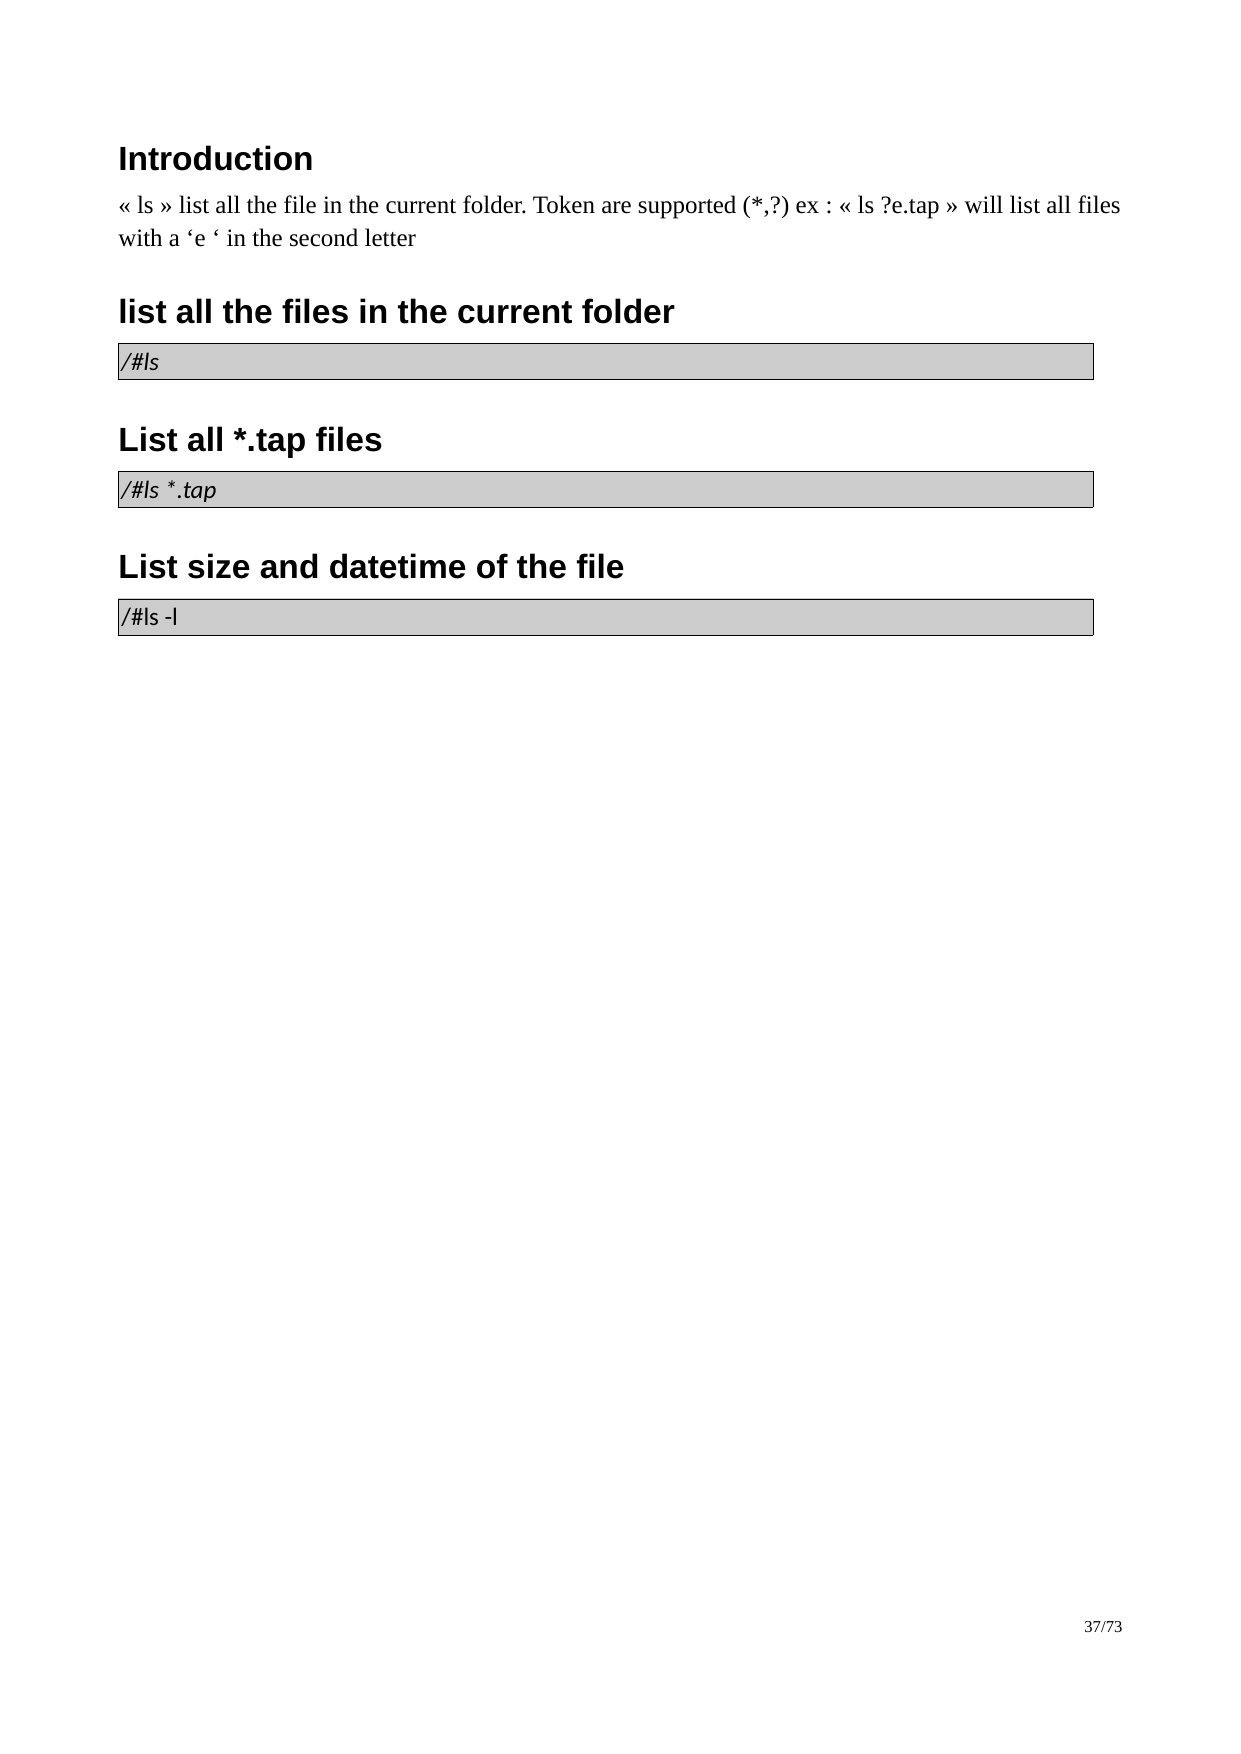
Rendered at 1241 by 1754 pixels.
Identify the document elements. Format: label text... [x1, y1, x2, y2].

subtitle Introduction [118, 139, 1122, 178]
subtitle List all *.tap files [118, 419, 1122, 458]
text /#ls [119, 344, 1093, 379]
subtitle List size and datetime of the file [118, 547, 1122, 586]
text /#ls *.tap [119, 472, 1093, 507]
subtitle list all the files in the current folder [118, 292, 1122, 330]
text /#ls -l [119, 600, 1093, 635]
text « ls » list all the file in the current folder. Token are supported (*,?) ex : « ls ?e.tap » will list all files with a ‘e ‘ in the second letter [118, 190, 1122, 252]
